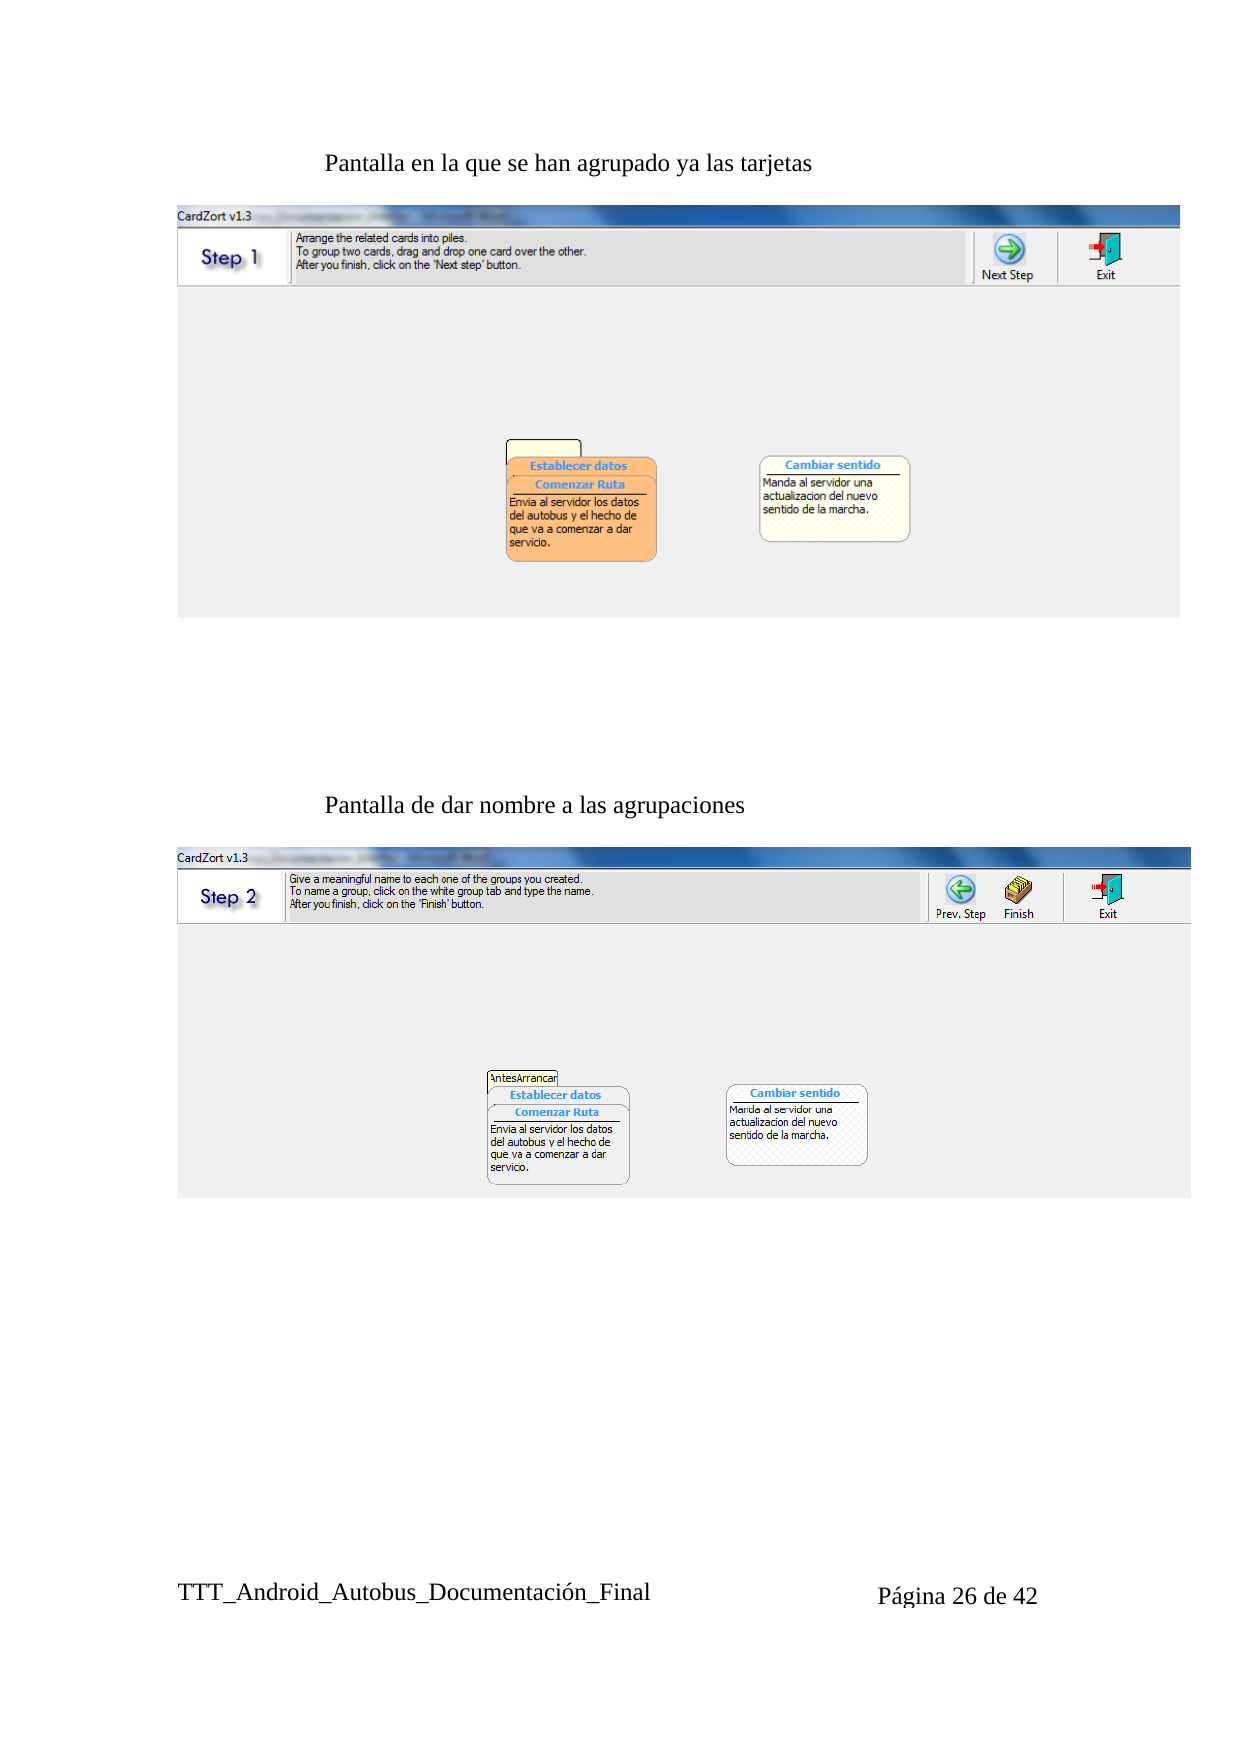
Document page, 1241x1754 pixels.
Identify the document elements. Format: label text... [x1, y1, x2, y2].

picture [177, 847, 1191, 1198]
text Pantalla de dar nombre a las agrupaciones [177, 790, 1063, 819]
picture [177, 205, 1181, 618]
text Pantalla en la que se han agrupado ya las tarjetas [177, 148, 1063, 176]
